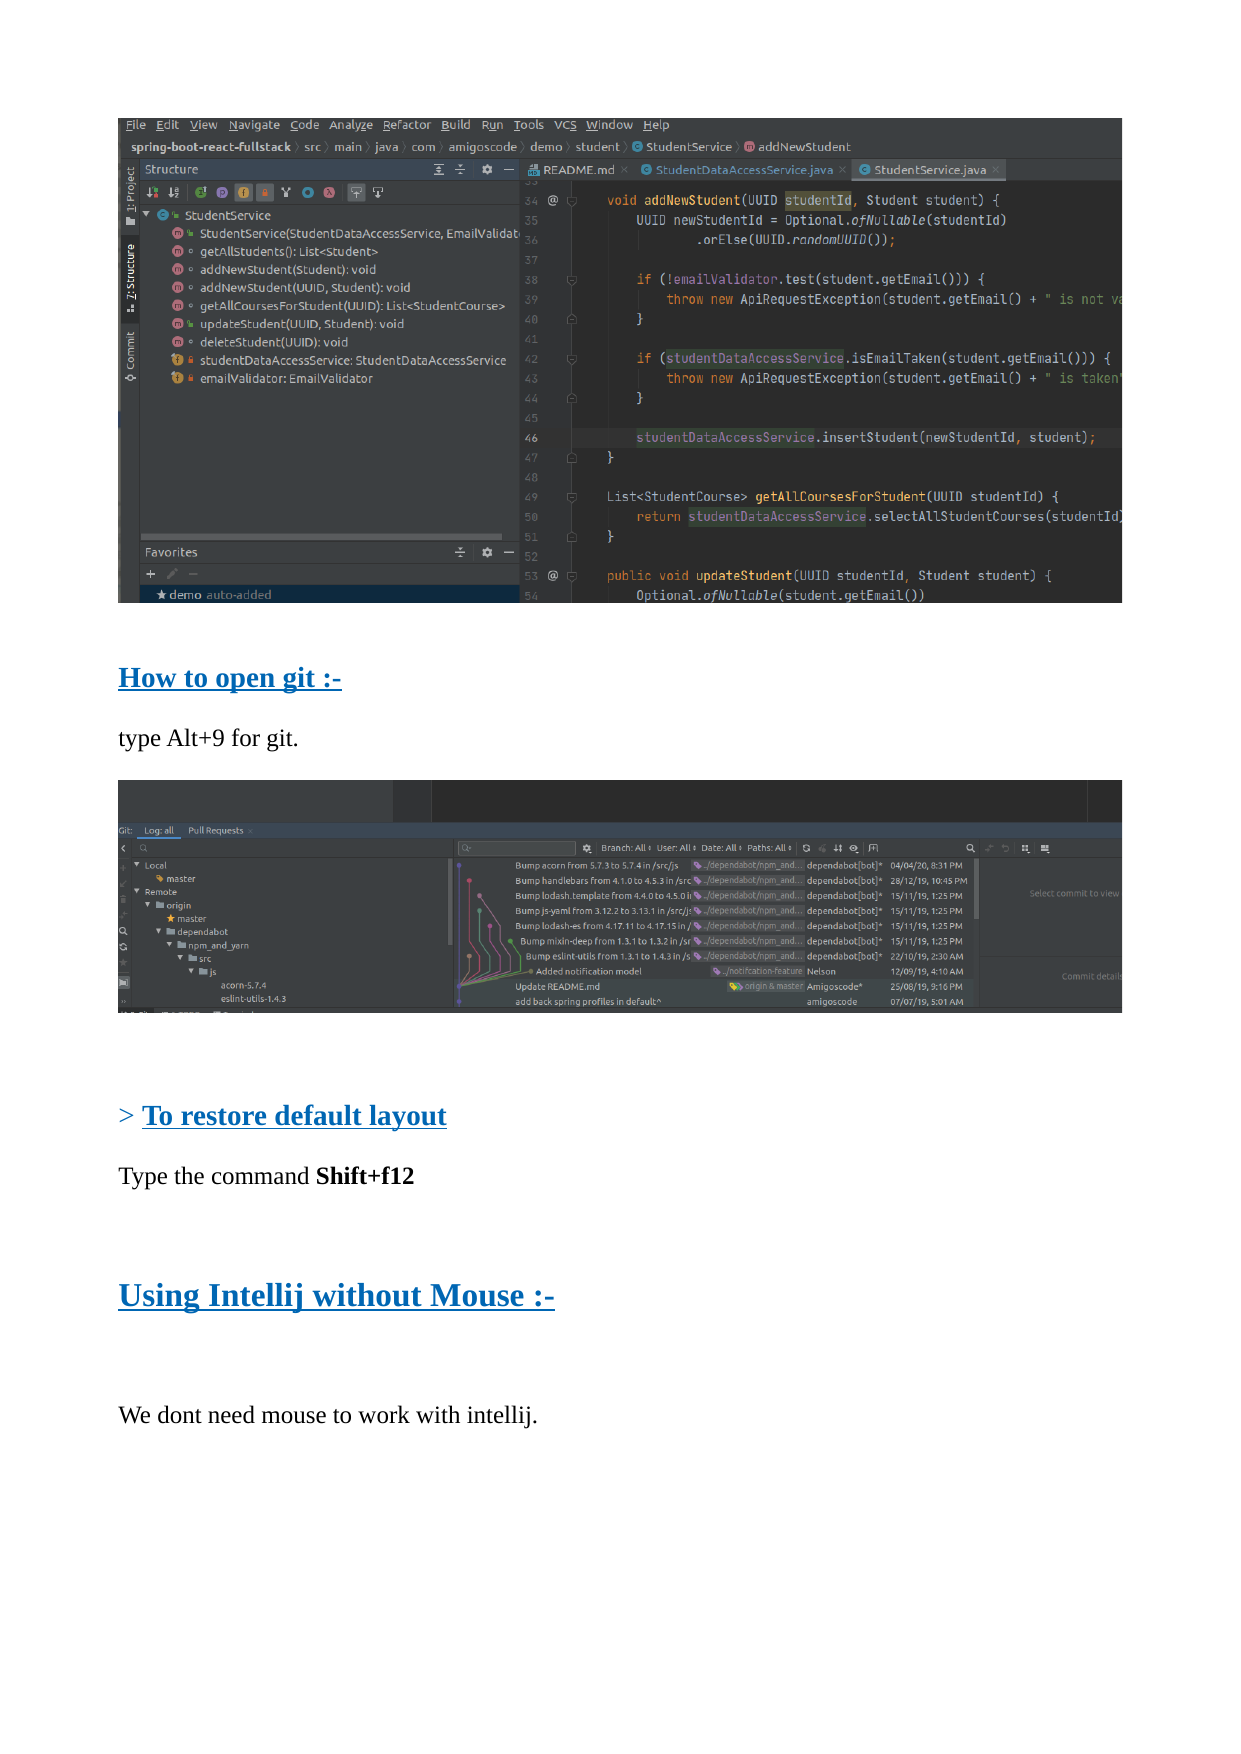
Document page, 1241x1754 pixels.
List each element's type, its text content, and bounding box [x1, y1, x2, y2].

text > To restore default layout [118, 1098, 1122, 1132]
picture [118, 118, 1123, 603]
text We dont need mouse to work with intellij. [118, 1400, 1122, 1429]
text Type the command Shift+f12 [118, 1161, 1122, 1189]
picture [118, 780, 1123, 1013]
text How to open git :- [118, 660, 1122, 694]
text type Alt+9 for git. [118, 723, 1122, 751]
text Using Intellij without Mouse :- [118, 1276, 1122, 1314]
